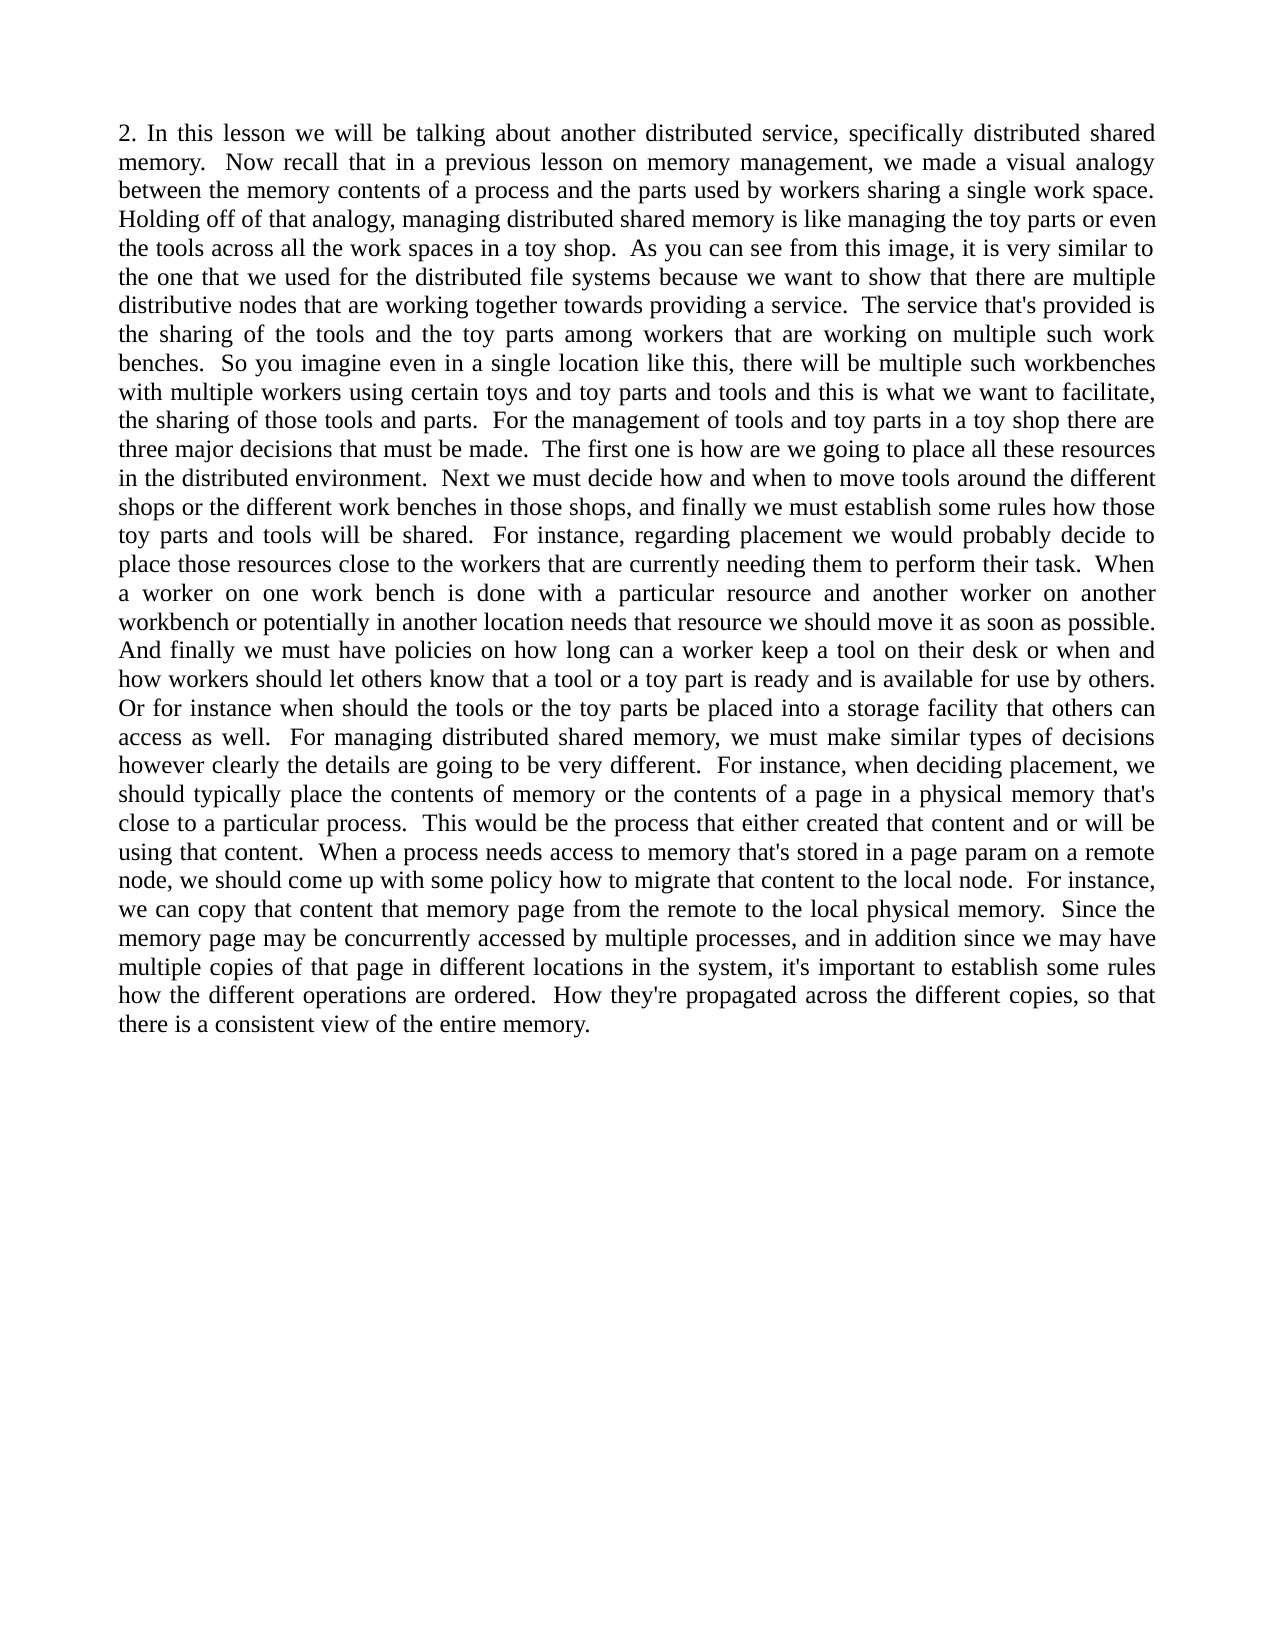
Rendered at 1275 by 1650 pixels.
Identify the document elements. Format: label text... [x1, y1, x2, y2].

text 2. In this lesson we will be talking about another distributed service, specifically distributed shared memory. Now recall that in a previous lesson on memory management, we made a visual analogy between the memory contents of a process and the parts used by workers sharing a single work space. Holding off of that analogy, managing distributed shared memory is like managing the toy parts or even the tools across all the work spaces in a toy shop. As you can see from this image, it is very similar to the one that we used for the distributed file systems because we want to show that there are multiple distributive nodes that are working together towards providing a service. The service that's provided is the sharing of the tools and the toy parts among workers that are working on multiple such work benches. So you imagine even in a single location like this, there will be multiple such workbenches with multiple workers using certain toys and toy parts and tools and this is what we want to facilitate, the sharing of those tools and parts. For the management of tools and toy parts in a toy shop there are three major decisions that must be made. The first one is how are we going to place all these resources in the distributed environment. Next we must decide how and when to move tools around the different shops or the different work benches in those shops, and finally we must establish some rules how those toy parts and tools will be shared. For instance, regarding placement we would probably decide to place those resources close to the workers that are currently needing them to perform their task. When a worker on one work bench is done with a particular resource and another worker on another workbench or potentially in another location needs that resource we should move it as soon as possible. And finally we must have policies on how long can a worker keep a tool on their desk or when and how workers should let others know that a tool or a toy part is ready and is available for use by others. Or for instance when should the tools or the toy parts be placed into a storage facility that others can access as well. For managing distributed shared memory, we must make similar types of decisions however clearly the details are going to be very different. For instance, when deciding placement, we should typically place the contents of memory or the contents of a page in a physical memory that's close to a particular process. This would be the process that either created that content and or will be using that content. When a process needs access to memory that's stored in a page param on a remote node, we should come up with some policy how to migrate that content to the local node. For instance, we can copy that content that memory page from the remote to the local physical memory. Since the memory page may be concurrently accessed by multiple processes, and in addition since we may have multiple copies of that page in different locations in the system, it's important to establish some rules how the different operations are ordered. How they're propagated across the different copies, so that there is a consistent view of the entire memory. [118, 118, 1157, 1038]
